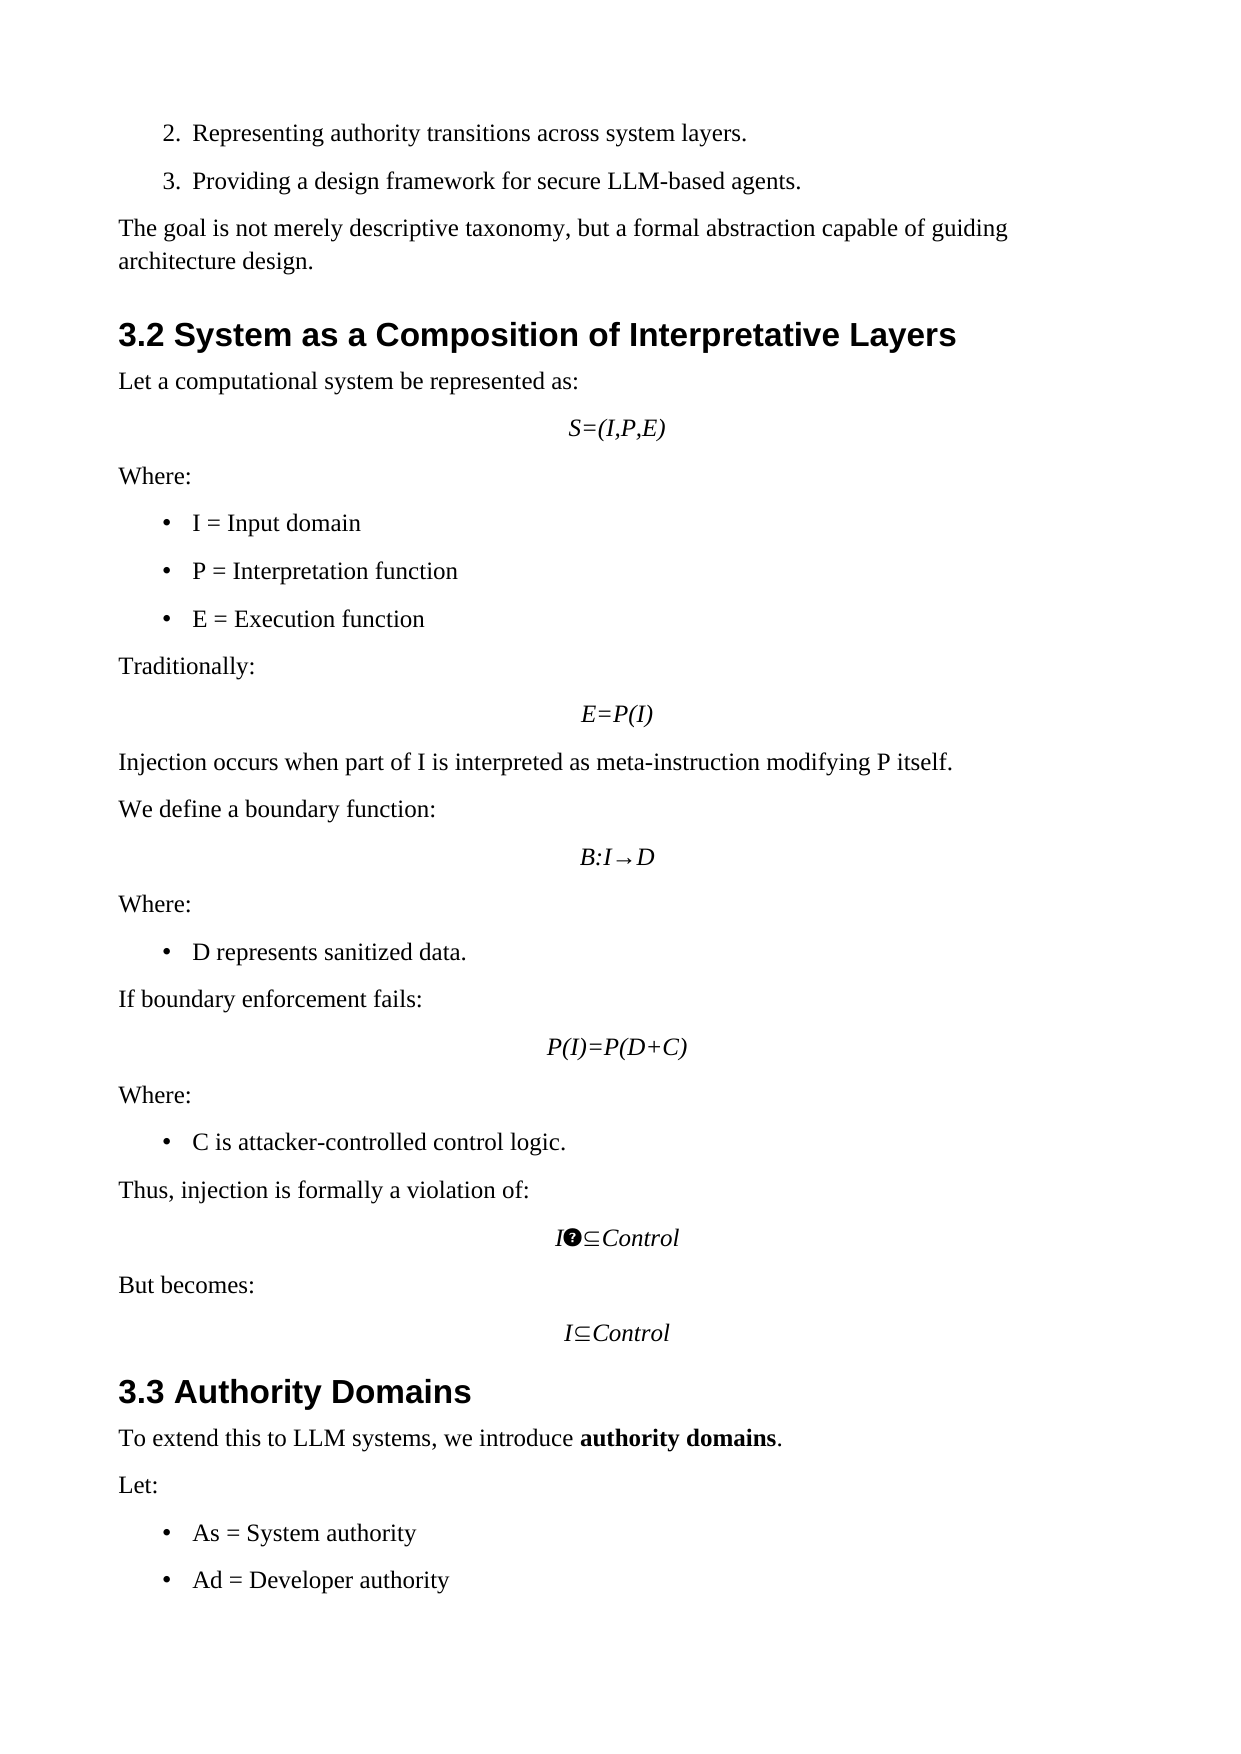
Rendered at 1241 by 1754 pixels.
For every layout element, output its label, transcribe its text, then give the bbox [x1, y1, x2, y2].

text Let: [118, 1470, 1122, 1499]
text Where: [118, 461, 1122, 490]
list Ad​ = Developer authority [162, 1565, 1122, 1594]
list I = Input domain [162, 508, 1122, 537]
text Where: [118, 1080, 1122, 1108]
text Injection occurs when part of I is interpreted as meta-instruction modifying P itself. [118, 747, 1122, 775]
text If boundary enforcement fails: [118, 984, 1122, 1013]
subtitle 3.2 System as a Composition of Interpretative Layers [118, 315, 1122, 353]
text Thus, injection is formally a violation of: [118, 1175, 1122, 1204]
list C is attacker-controlled control logic. [162, 1127, 1122, 1156]
text E=P(I) [118, 699, 1122, 728]
text But becomes: [118, 1270, 1122, 1299]
list E = Execution function [162, 604, 1122, 632]
text Where: [118, 889, 1122, 918]
subtitle 3.3 Authority Domains [118, 1372, 1122, 1410]
list P = Interpretation function [162, 556, 1122, 585]
text S=(I,P,E) [118, 413, 1122, 442]
list Representing authority transitions across system layers. [162, 118, 1122, 147]
list As​ = System authority [162, 1518, 1122, 1547]
text To extend this to LLM systems, we introduce authority domains. [118, 1423, 1122, 1451]
text The goal is not merely descriptive taxonomy, but a formal abstraction capable of guiding architecture design. [118, 213, 1122, 275]
text Traditionally: [118, 651, 1122, 680]
text We define a boundary function: [118, 794, 1122, 823]
text I⊆Control [118, 1318, 1122, 1347]
text B:I→D [118, 842, 1122, 871]
text I⊆Control [118, 1223, 1122, 1251]
list D represents sanitized data. [162, 937, 1122, 966]
text Let a computational system be represented as: [118, 366, 1122, 394]
text P(I)=P(D+C) [118, 1032, 1122, 1061]
list Providing a design framework for secure LLM-based agents. [162, 166, 1122, 194]
